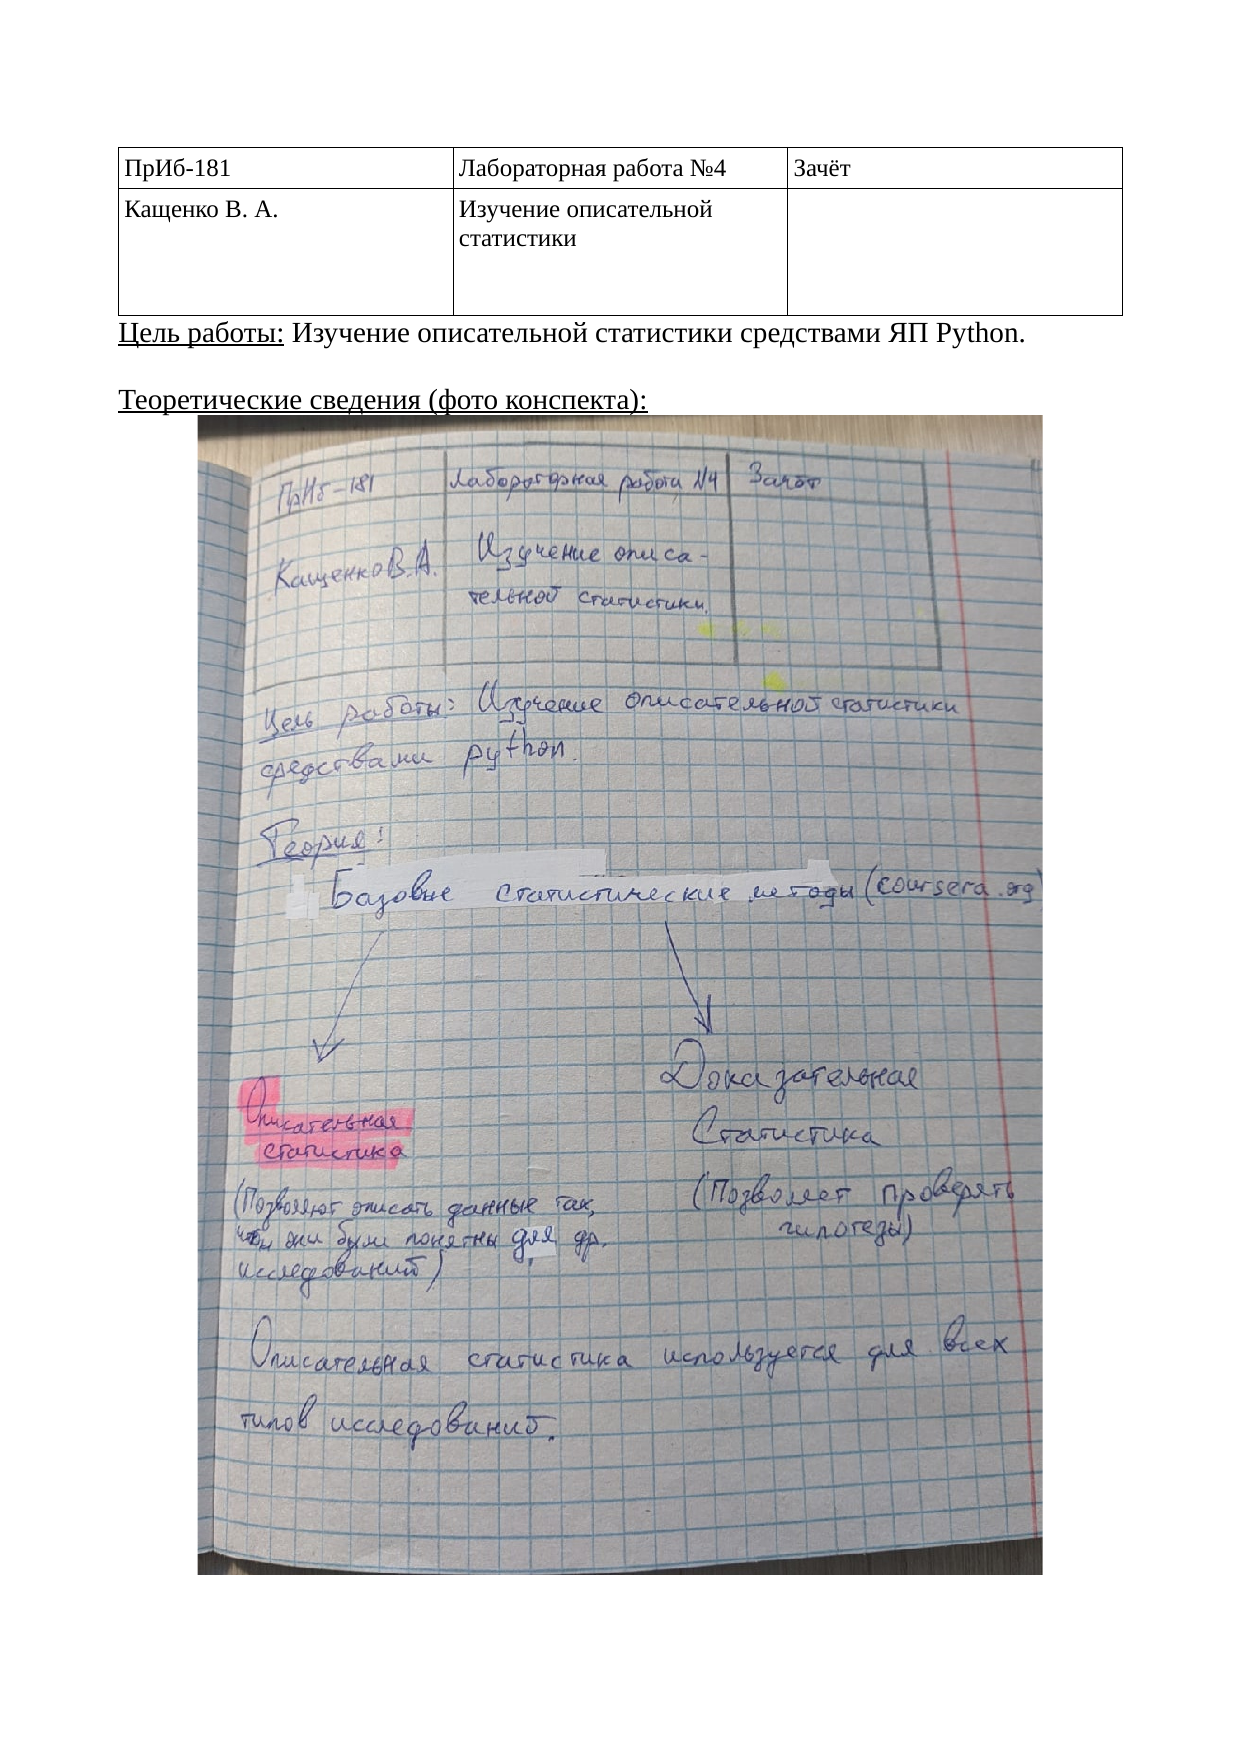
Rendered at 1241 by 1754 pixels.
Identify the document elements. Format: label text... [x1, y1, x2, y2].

text Цель работы: Изучение описательной статистики средствами ЯП Python. [118, 316, 1122, 349]
table_cell [788, 189, 1122, 314]
table_header ПрИб-181 [119, 148, 453, 188]
text Теоретические сведения (фото конспекта): [118, 382, 1122, 416]
picture [197, 415, 1043, 1575]
table_cell Изучение описательной статистики [454, 189, 787, 314]
table_header Лабораторная работа №4 [454, 148, 787, 188]
table_header Зачёт [788, 148, 1122, 188]
table_cell Кащенко В. А. [119, 189, 453, 314]
